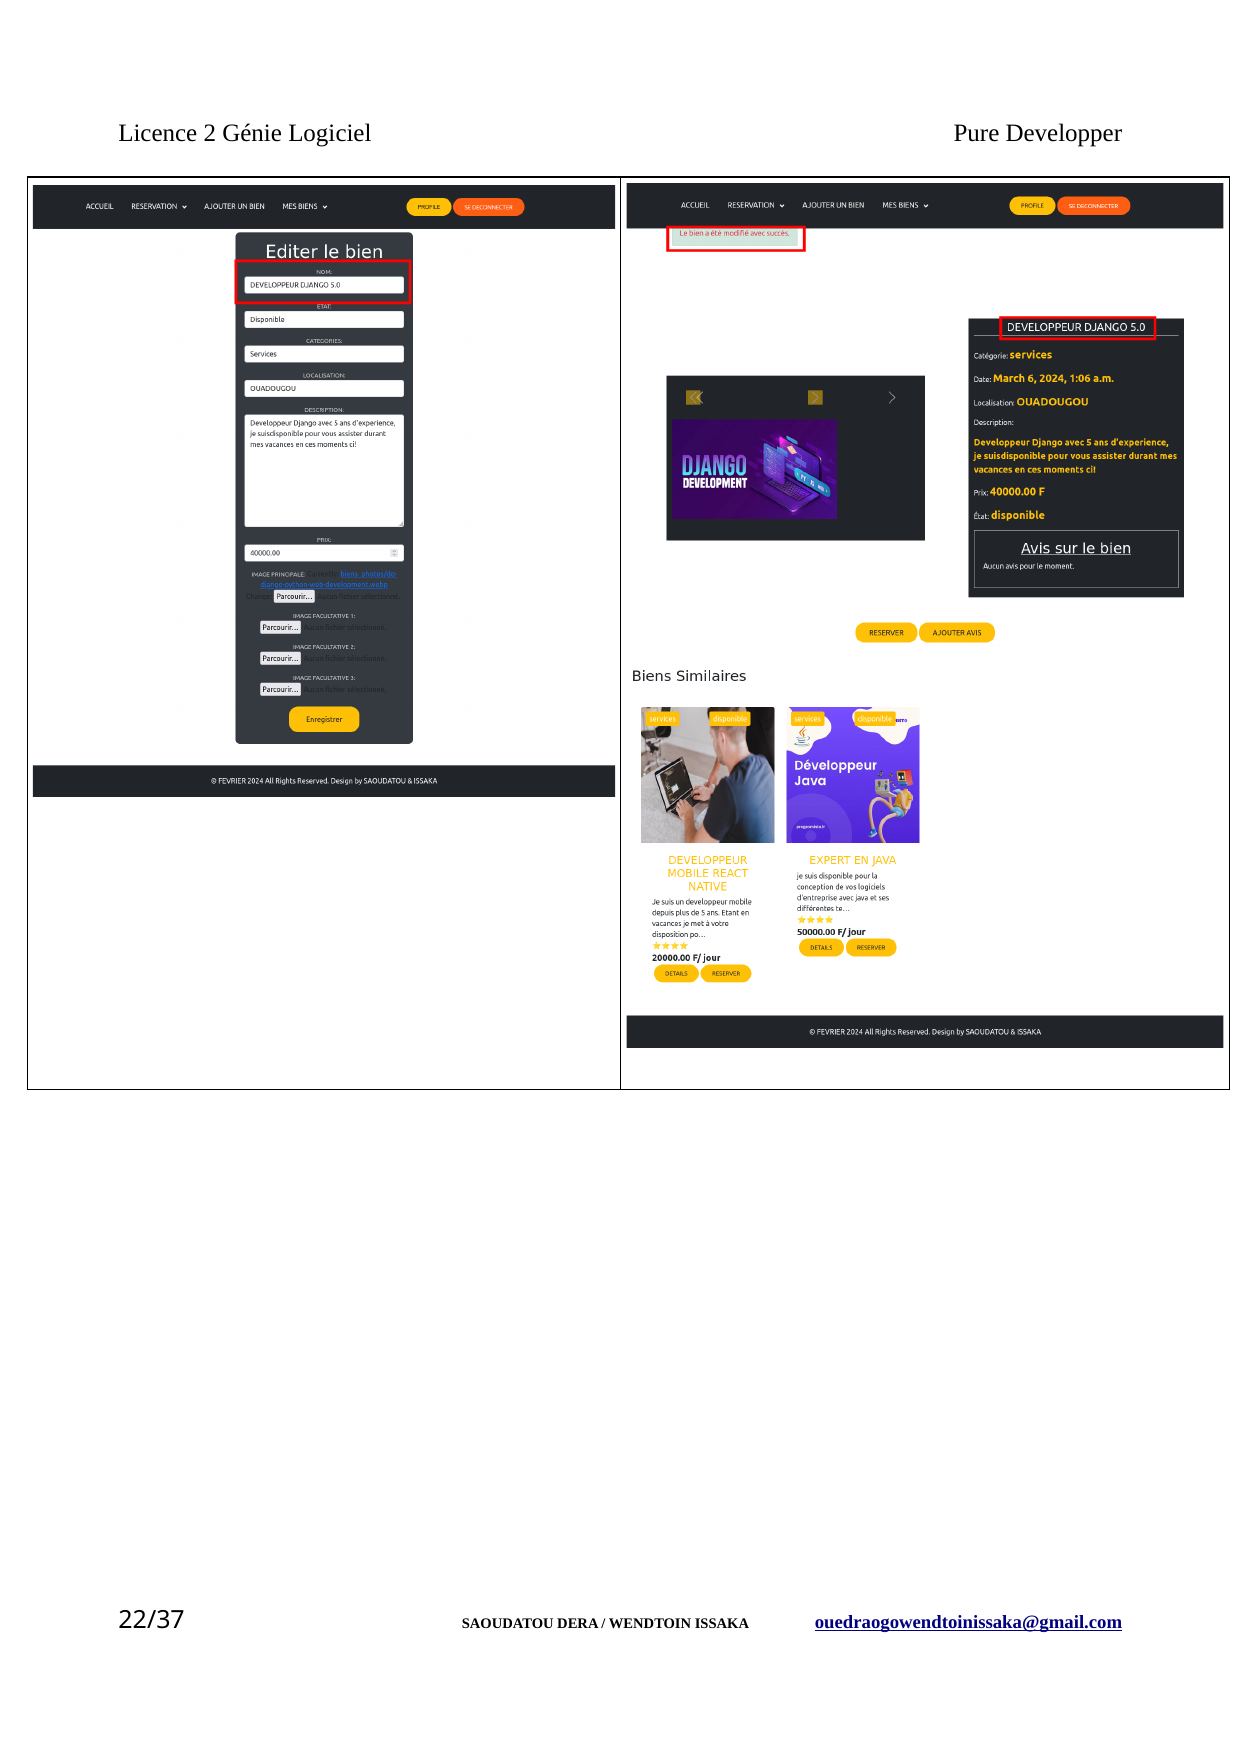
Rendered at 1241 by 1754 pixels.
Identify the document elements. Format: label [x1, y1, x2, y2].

picture [32, 183, 615, 804]
table_cell [28, 178, 620, 1089]
table_cell [621, 178, 1229, 1089]
picture [626, 183, 1224, 1055]
